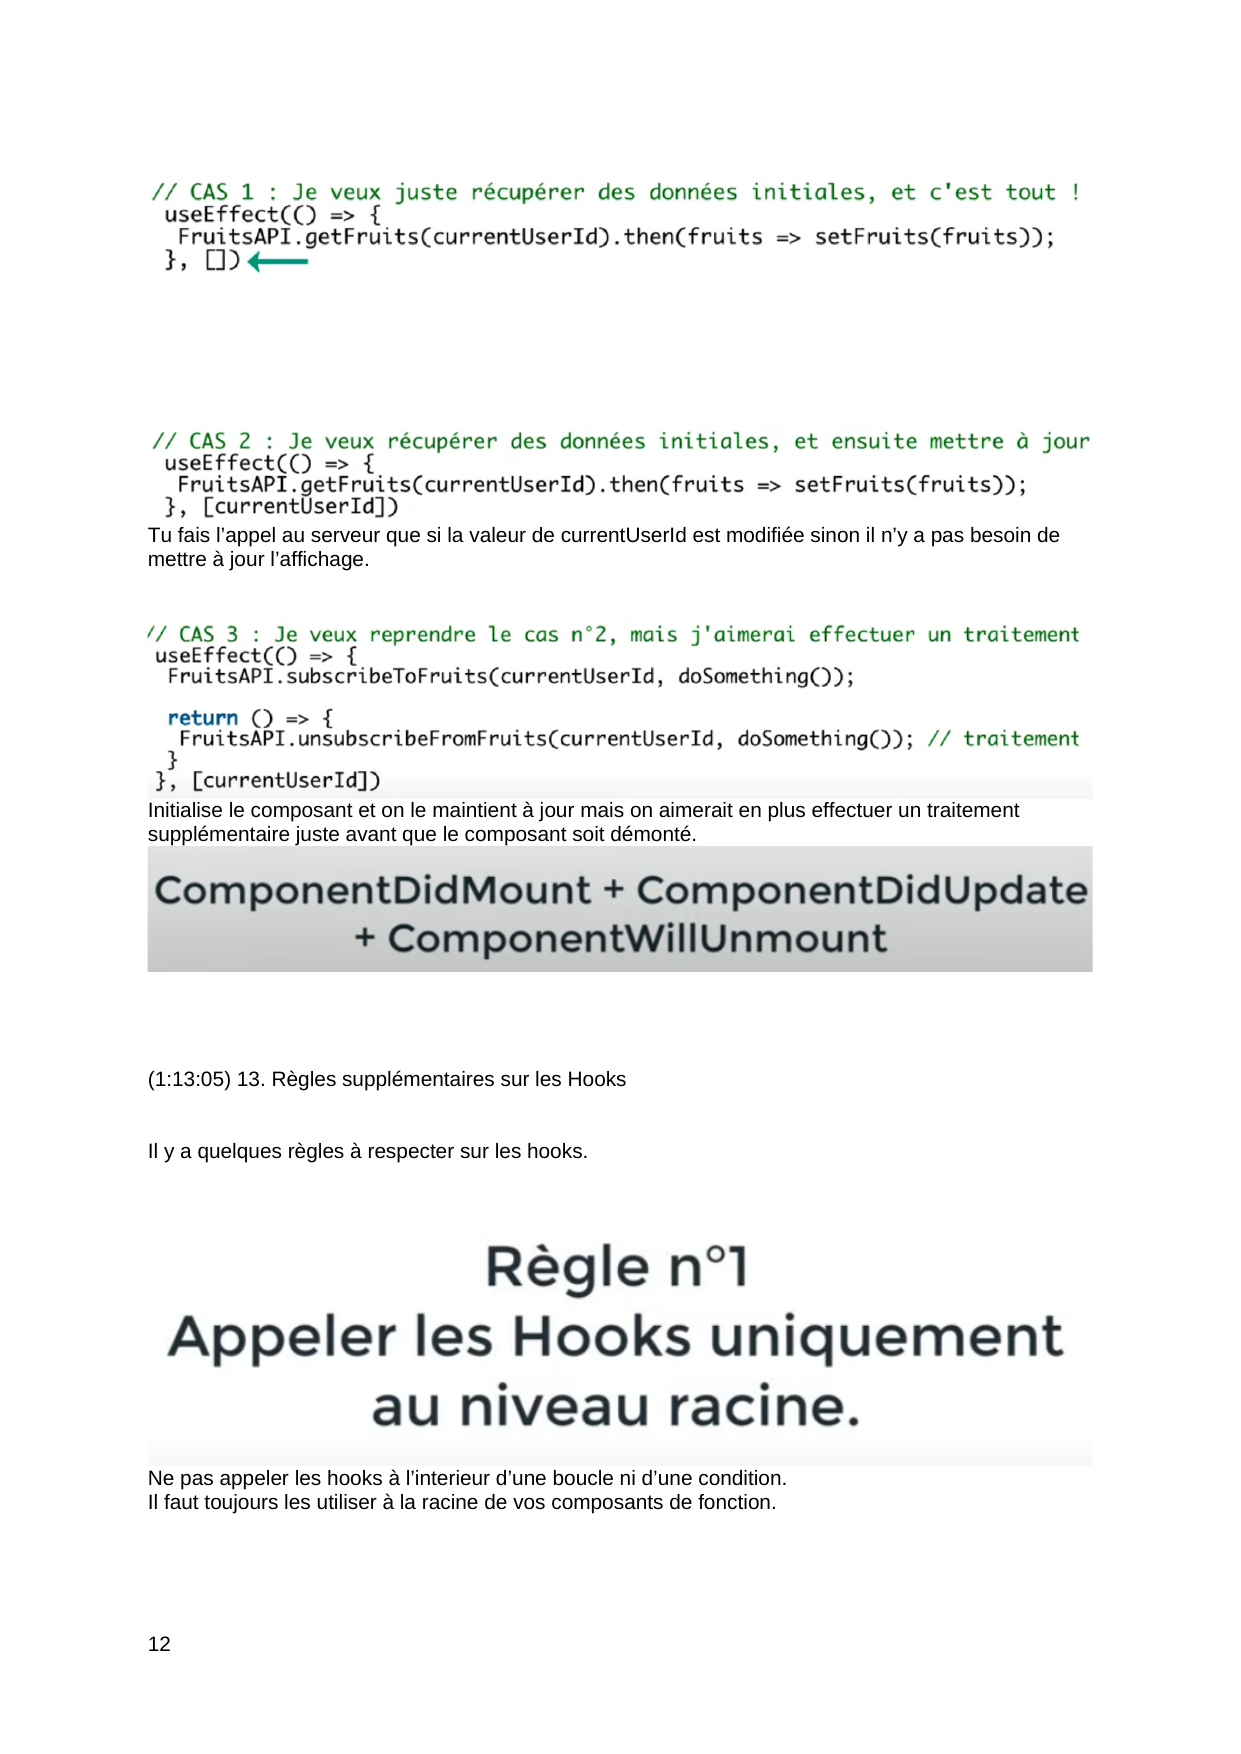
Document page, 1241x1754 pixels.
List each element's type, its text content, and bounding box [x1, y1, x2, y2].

picture [147, 618, 1093, 799]
picture [147, 424, 1093, 523]
picture [147, 846, 1093, 972]
text Initialise le composant et on le maintient à jour mais on aimerait en plus effectuer un traitement supplémentaire juste avant que le composant soit démonté. [148, 799, 1093, 846]
text Il y a quelques règles à respecter sur les hooks. [148, 1139, 1093, 1163]
text Il faut toujours les utiliser à la racine de vos composants de fonction. [148, 1489, 1093, 1513]
picture [147, 171, 1093, 281]
picture [147, 1186, 1093, 1466]
text (1:13:05) 13. Règles supplémentaires sur les Hooks [148, 1067, 1093, 1091]
text Tu fais l’appel au serveur que si la valeur de currentUserId est modifiée sinon il n’y a pas besoin de mettre à jour l’affichage. [148, 523, 1093, 571]
text Ne pas appeler les hooks à l’interieur d’une boucle ni d’une condition. [148, 1466, 1093, 1489]
